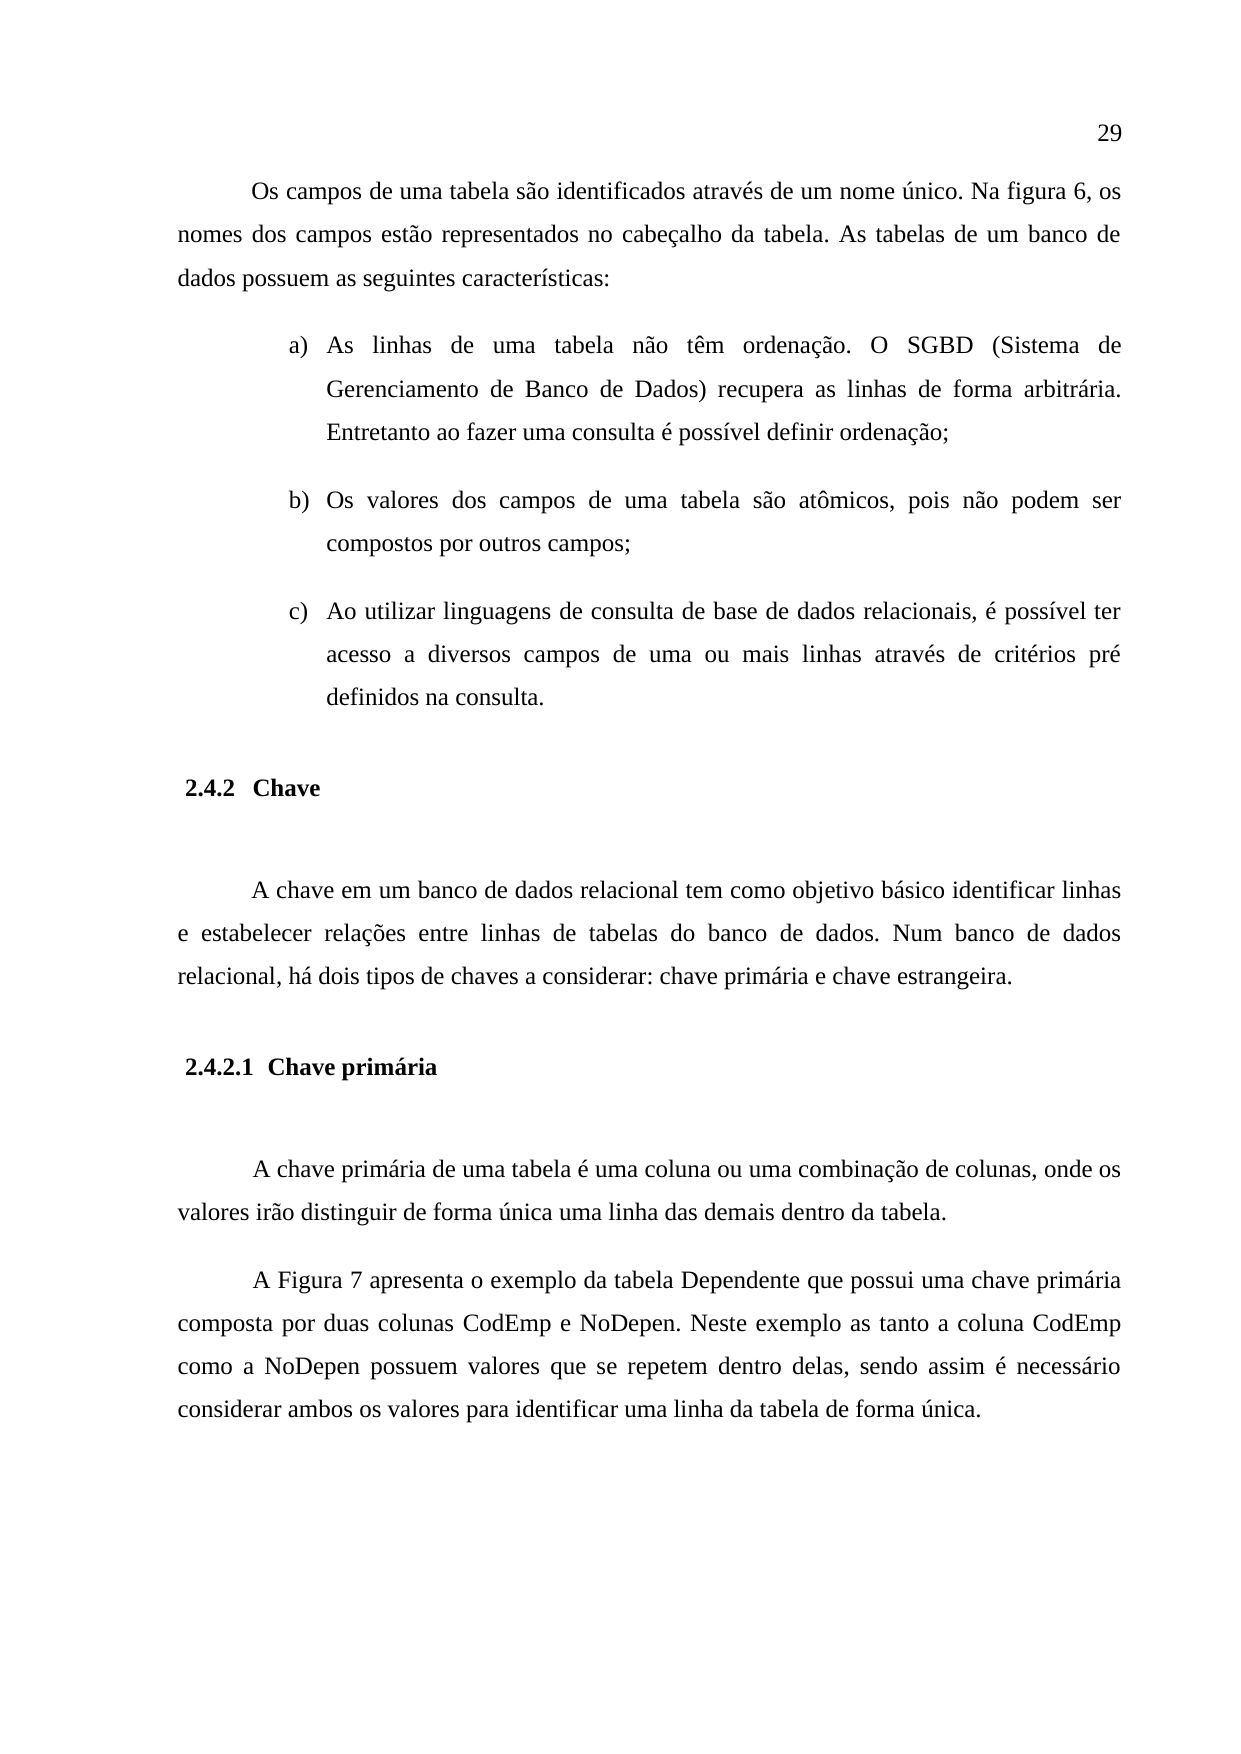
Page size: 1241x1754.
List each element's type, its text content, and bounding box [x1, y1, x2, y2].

text Os campos de uma tabela são identificados através de um nome único. Na figura 6, os nomes dos campos estão representados no cabeçalho da tabela. As tabelas de um banco de dados possuem as seguintes características: [177, 176, 1122, 291]
list Chave [185, 773, 1122, 802]
text A chave em um banco de dados relacional tem como objetivo básico identificar linhas e estabelecer relações entre linhas de tabelas do banco de dados. Num banco de dados relacional, há dois tipos de chaves a considerar: chave primária e chave estrangeira. [177, 875, 1122, 990]
list Chave primária [185, 1052, 1122, 1081]
list Ao utilizar linguagens de consulta de base de dados relacionais, é possível ter acesso a diversos campos de uma ou mais linhas através de critérios pré definidos na consulta. [288, 596, 1122, 711]
list Os valores dos campos de uma tabela são atômicos, pois não podem ser compostos por outros campos; [288, 485, 1122, 557]
text A Figura 7 apresenta o exemplo da tabela Dependente que possui uma chave primária composta por duas colunas CodEmp e NoDepen. Neste exemplo as tanto a coluna CodEmp como a NoDepen possuem valores que se repetem dentro delas, sendo assim é necessário considerar ambos os valores para identificar uma linha da tabela de forma única. [177, 1265, 1122, 1423]
text A chave primária de uma tabela é uma coluna ou uma combinação de colunas, onde os valores irão distinguir de forma única uma linha das demais dentro da tabela. [177, 1154, 1122, 1226]
list As linhas de uma tabela não têm ordenação. O SGBD (Sistema de Gerenciamento de Banco de Dados) recupera as linhas de forma arbitrária. Entretanto ao fazer uma consulta é possível definir ordenação; [288, 331, 1122, 446]
